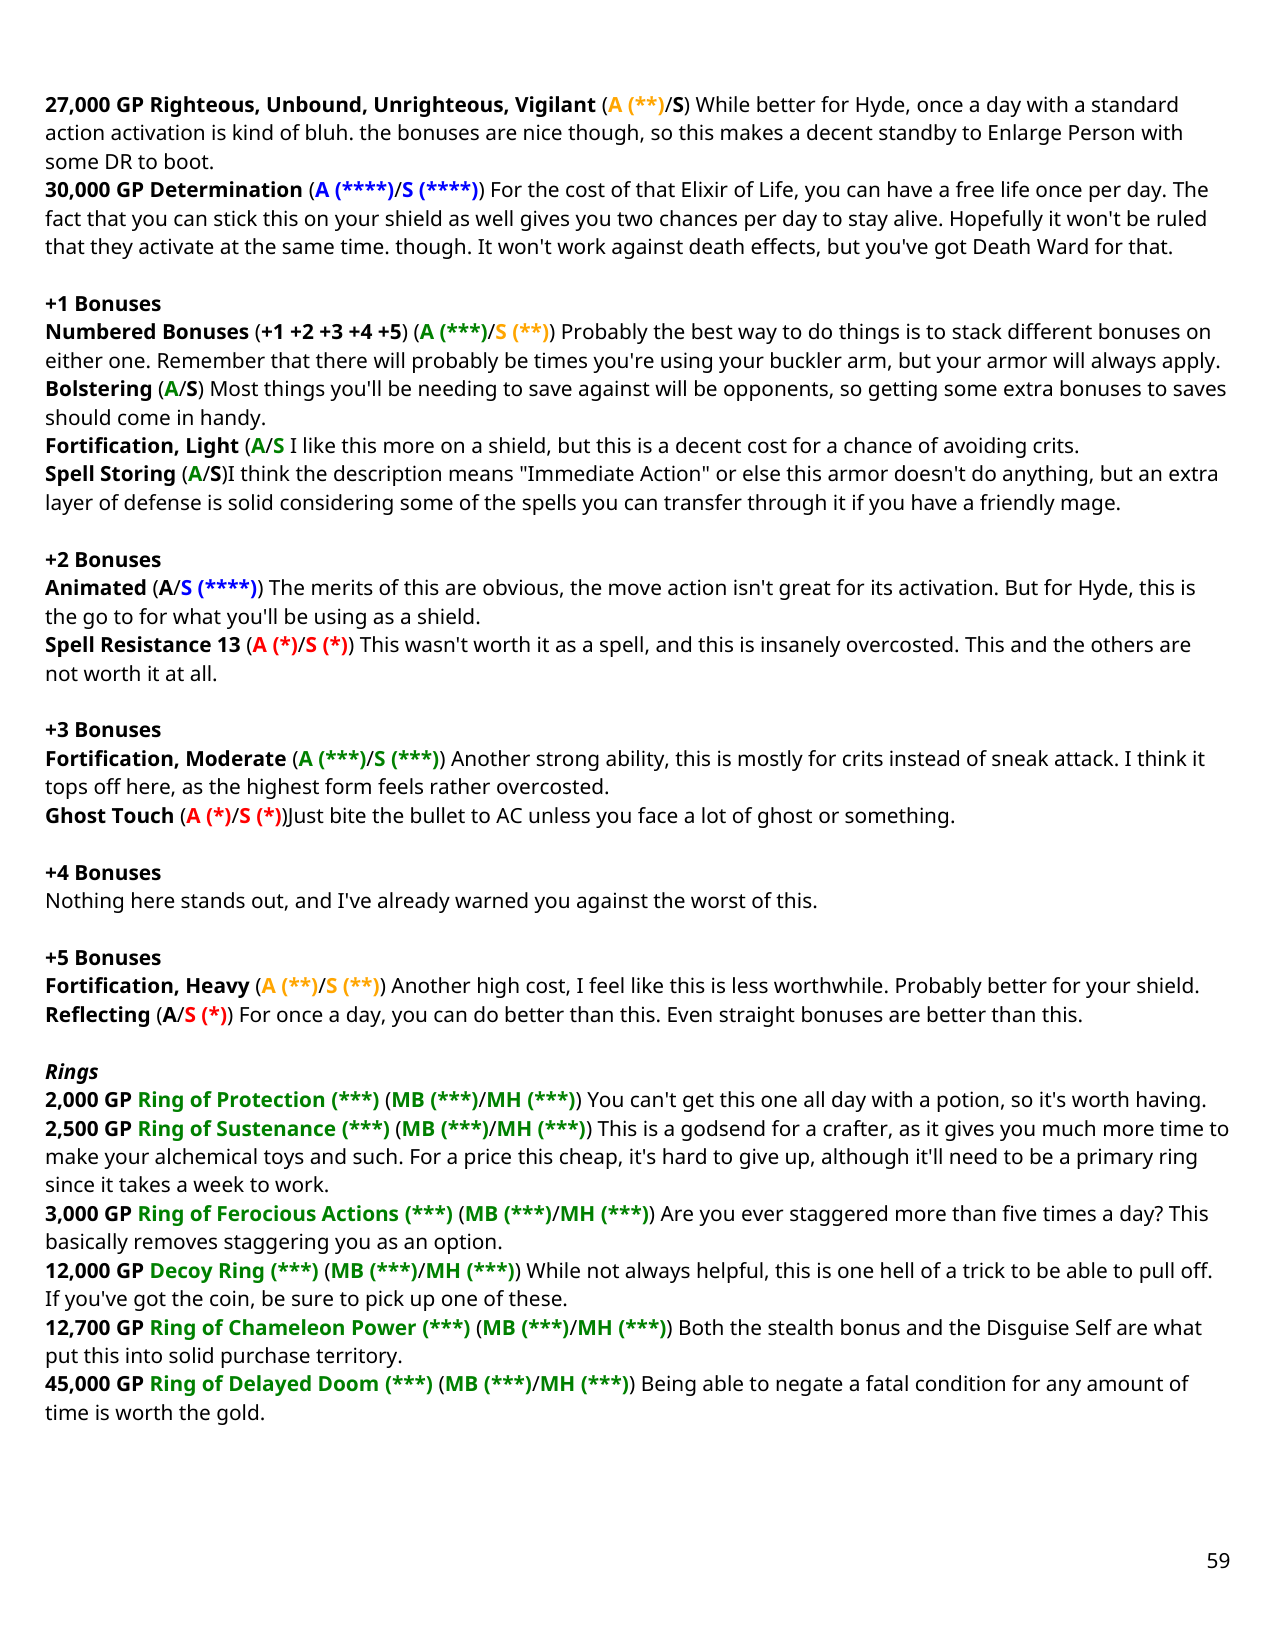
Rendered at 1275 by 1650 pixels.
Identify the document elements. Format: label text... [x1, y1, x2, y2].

text +4 Bonuses [45, 858, 1230, 886]
text Spell Resistance 13 (A (*)/S (*)) This wasn't worth it as a spell, and this is insanely overcosted. This and the others are not worth it at all. [45, 630, 1230, 687]
text 12,000 GP Decoy Ring (***) (MB (***)/MH (***)) While not always helpful, this is one hell of a trick to be able to pull off. If you've got the coin, be sure to pick up one of these. [45, 1256, 1230, 1313]
text 12,700 GP Ring of Chameleon Power (***) (MB (***)/MH (***)) Both the stealth bonus and the Disguise Self are what put this into solid purchase territory. [45, 1313, 1230, 1369]
text Spell Storing (A/S)I think the description means "Immediate Action" or else this armor doesn't do anything, but an extra layer of defense is solid considering some of the spells you can transfer through it if you have a friendly mage. [45, 459, 1230, 516]
text +2 Bonuses [45, 545, 1230, 573]
text 30,000 GP Determination (A (****)/S (****)) For the cost of that Elixir of Life, you can have a free life once per day. The fact that you can stick this on your shield as well gives you two chances per day to stay alive. Hopefully it won't be ruled that they activate at the same time. though. It won't work against death effects, but you've got Death Ward for that. [45, 175, 1230, 261]
text 27,000 GP Righteous, Unbound, Unrighteous, Vigilant (A (**)/S) While better for Hyde, once a day with a standard action activation is kind of bluh. the bonuses are nice though, so this makes a decent standby to Enlarge Person with some DR to boot. [45, 90, 1230, 175]
text +1 Bonuses [45, 289, 1230, 317]
text +5 Bonuses [45, 943, 1230, 971]
text Bolstering (A/S) Most things you'll be needing to save against will be opponents, so getting some extra bonuses to saves should come in handy. [45, 374, 1230, 431]
text Nothing here stands out, and I've already warned you against the worst of this. [45, 886, 1230, 914]
text Rings [45, 1057, 1230, 1085]
text Fortification, Light (A/S I like this more on a shield, but this is a decent cost for a chance of avoiding crits. [45, 431, 1230, 459]
text 3,000 GP Ring of Ferocious Actions (***) (MB (***)/MH (***)) Are you ever staggered more than five times a day? This basically removes staggering you as an option. [45, 1199, 1230, 1256]
text 2,500 GP Ring of Sustenance (***) (MB (***)/MH (***)) This is a godsend for a crafter, as it gives you much more time to make your alchemical toys and such. For a price this cheap, it's hard to give up, although it'll need to be a primary ring since it takes a week to work. [45, 1114, 1230, 1199]
text +3 Bonuses [45, 716, 1230, 744]
text Fortification, Heavy (A (**)/S (**)) Another high cost, I feel like this is less worthwhile. Probably better for your shield. [45, 971, 1230, 1000]
text 2,000 GP Ring of Protection (***) (MB (***)/MH (***)) You can't get this one all day with a potion, so it's worth having. [45, 1085, 1230, 1114]
text Animated (A/S (****)) The merits of this are obvious, the move action isn't great for its activation. But for Hyde, this is the go to for what you'll be using as a shield. [45, 573, 1230, 630]
text Reflecting (A/S (*)) For once a day, you can do better than this. Even straight bonuses are better than this. [45, 1000, 1230, 1028]
text Fortification, Moderate (A (***)/S (***)) Another strong ability, this is mostly for crits instead of sneak attack. I think it tops off here, as the highest form feels rather overcosted. [45, 744, 1230, 801]
text Numbered Bonuses (+1 +2 +3 +4 +5) (A (***)/S (**)) Probably the best way to do things is to stack different bonuses on either one. Remember that there will probably be times you're using your buckler arm, but your armor will always apply. [45, 317, 1230, 374]
text 45,000 GP Ring of Delayed Doom (***) (MB (***)/MH (***)) Being able to negate a fatal condition for any amount of time is worth the gold. [45, 1369, 1230, 1426]
text Ghost Touch (A (*)/S (*))Just bite the bullet to AC unless you face a lot of ghost or something. [45, 801, 1230, 829]
